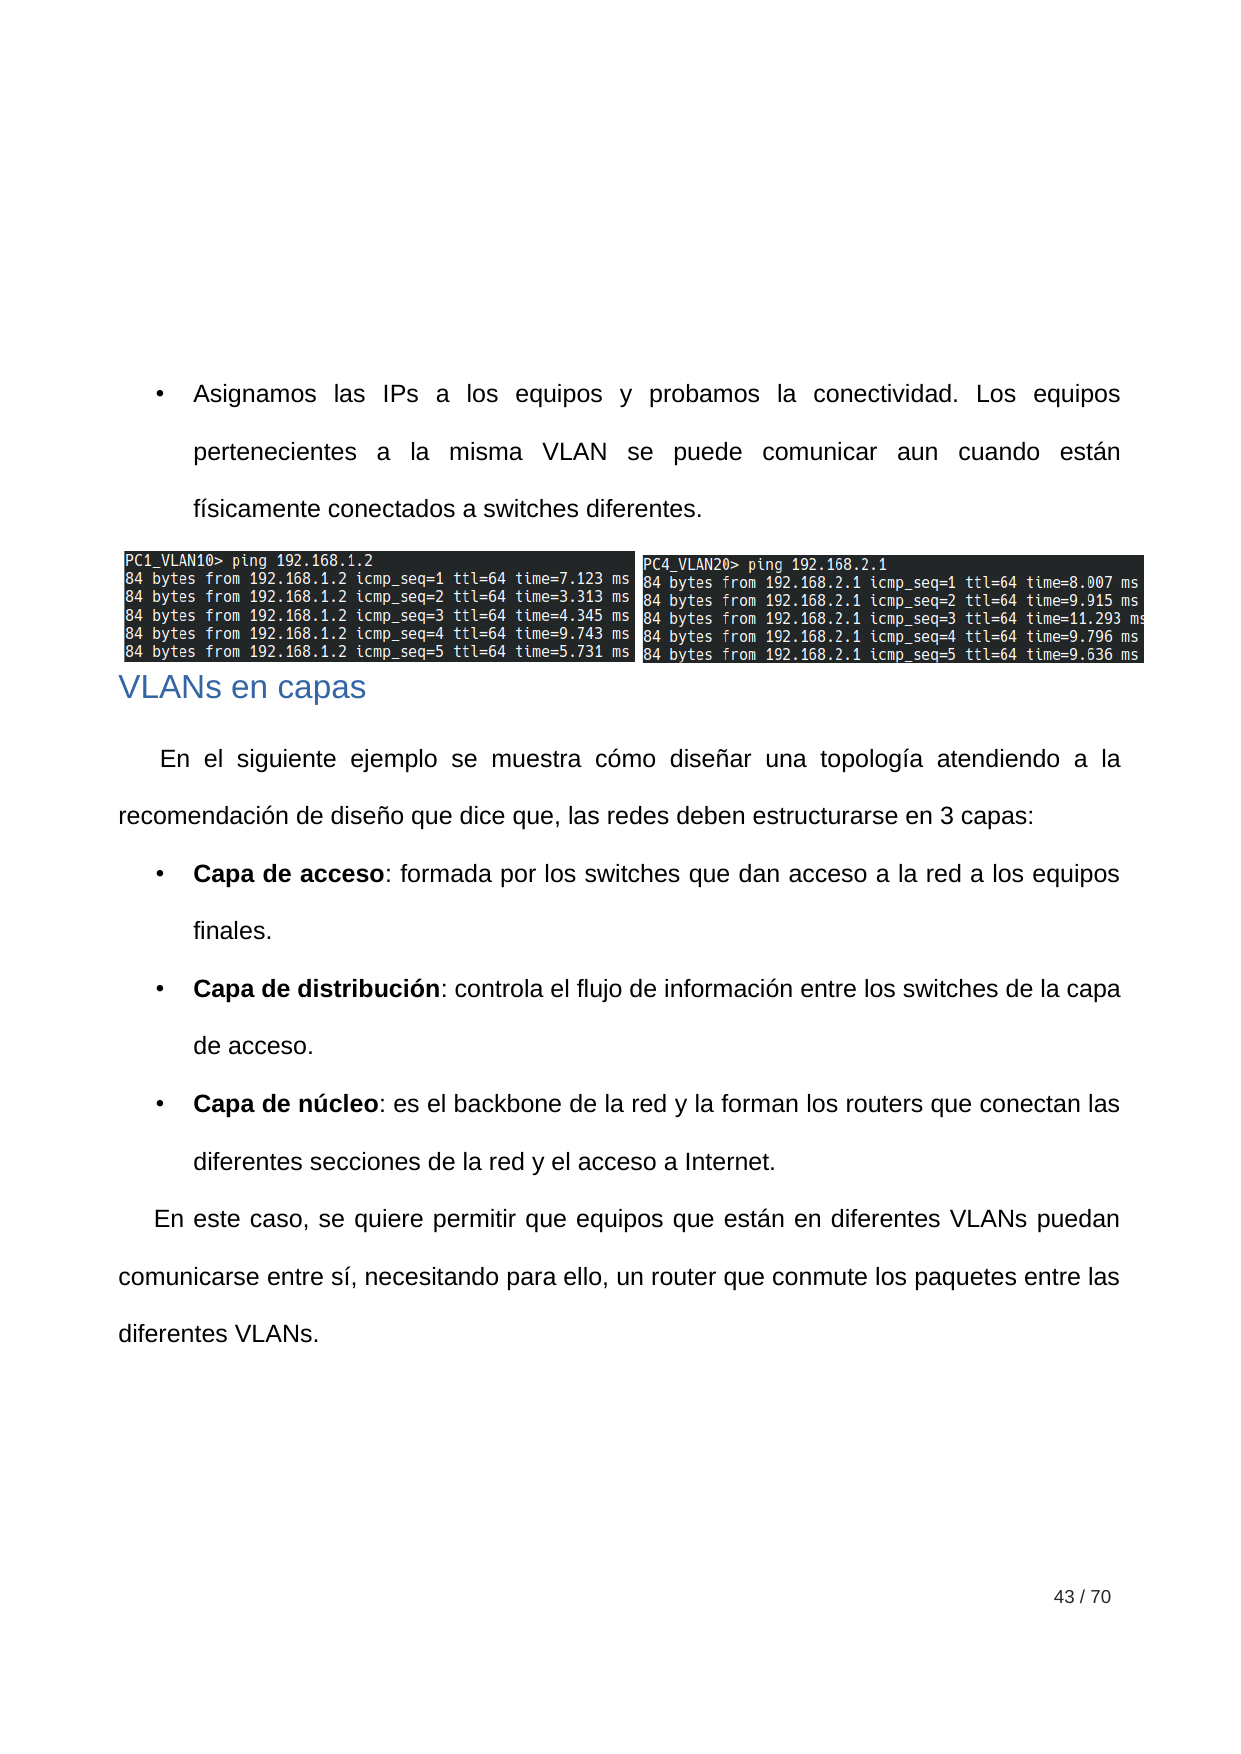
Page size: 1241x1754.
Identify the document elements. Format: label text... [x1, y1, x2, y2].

text En el siguiente ejemplo se muestra cómo diseñar una topología atendiendo a la recomendación de diseño que dice que, las redes deben estructurarse en 3 capas: [118, 744, 1122, 830]
text VLANs en capas [118, 667, 1122, 705]
list Capa de acceso: formada por los switches que dan acceso a la red a los equipos finales. [156, 859, 1122, 945]
list Capa de núcleo: es el backbone de la red y la forman los routers que conectan las diferentes secciones de la red y el acceso a Internet. [156, 1089, 1122, 1175]
list Capa de distribución: controla el flujo de información entre los switches de la capa de acceso. [156, 974, 1122, 1060]
list Asignamos las IPs a los equipos y probamos la conectividad. Los equipos pertenecientes a la misma VLAN se puede comunicar aun cuando están físicamente conectados a switches diferentes. [156, 379, 1122, 523]
picture [124, 551, 635, 662]
picture [642, 555, 1144, 663]
text En este caso, se quiere permitir que equipos que están en diferentes VLANs puedan comunicarse entre sí, necesitando para ello, un router que conmute los paquetes entre las diferentes VLANs. [118, 1204, 1122, 1348]
